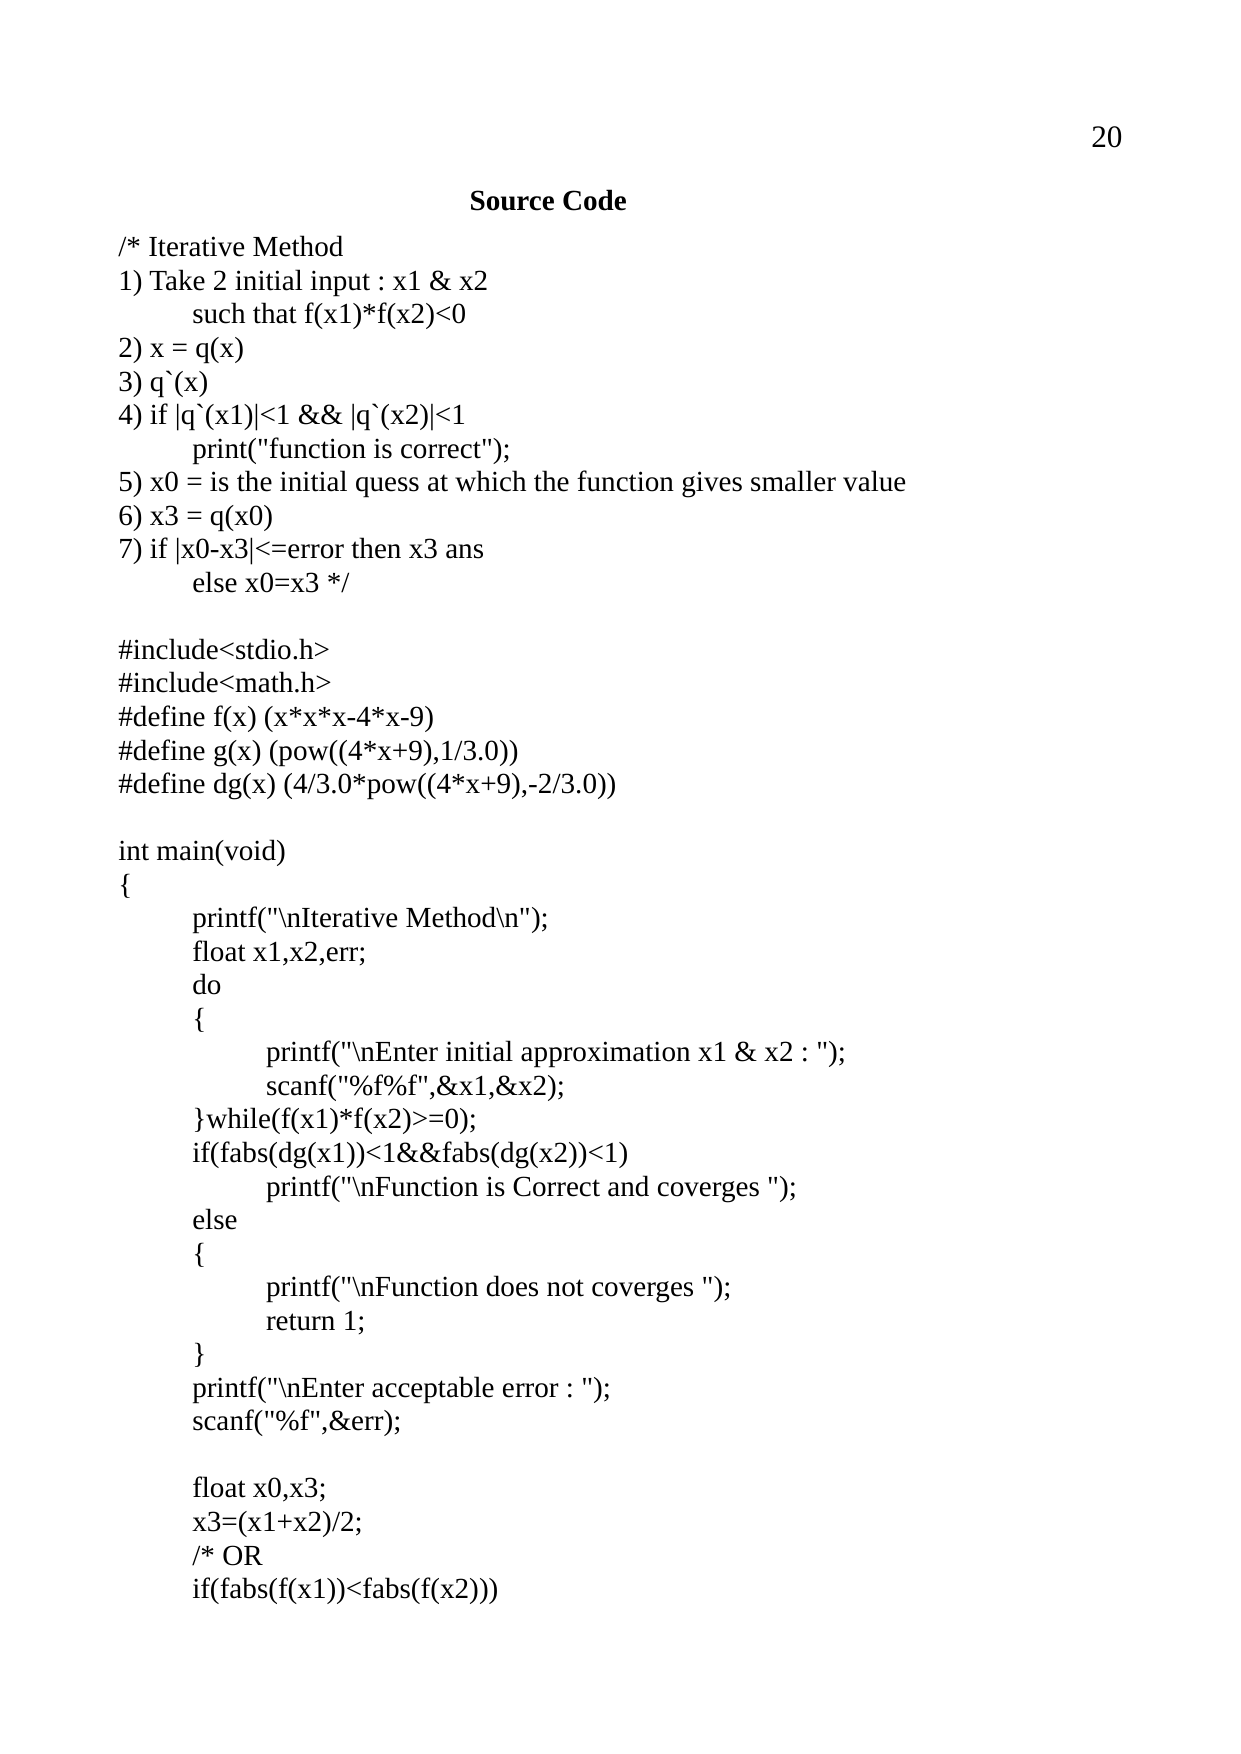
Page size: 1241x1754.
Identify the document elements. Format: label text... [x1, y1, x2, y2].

text #include<stdio.h> [118, 632, 1122, 666]
text 6) x3 = q(x0) [118, 498, 1122, 531]
text 3) q`(x) [118, 364, 1122, 397]
text printf("\nFunction does not coverges "); [118, 1269, 1122, 1303]
text else [118, 1202, 1122, 1236]
text x3=(x1+x2)/2; [118, 1504, 1122, 1538]
text { [118, 867, 1122, 900]
text print("function is correct"); [118, 431, 1122, 464]
text 4) if |q`(x1)|<1 && |q`(x2)|<1 [118, 397, 1122, 431]
text Source Code [118, 183, 978, 217]
text else x0=x3 */ [118, 565, 1122, 598]
text float x1,x2,err; [118, 934, 1122, 967]
text printf("\nEnter acceptable error : "); [118, 1370, 1122, 1403]
text } [118, 1336, 1122, 1370]
text printf("\nFunction is Correct and coverges "); [118, 1169, 1122, 1202]
text if(fabs(f(x1))<fabs(f(x2))) [118, 1571, 1122, 1605]
text printf("\nEnter initial approximation x1 & x2 : "); [118, 1034, 1122, 1068]
text 1) Take 2 initial input : x1 & x2 [118, 263, 1122, 297]
text /* OR [118, 1538, 1122, 1571]
text scanf("%f%f",&x1,&x2); [118, 1068, 1122, 1102]
text #define dg(x) (4/3.0*pow((4*x+9),-2/3.0)) [118, 766, 1122, 800]
text 5) x0 = is the initial quess at which the function gives smaller value [118, 464, 1122, 498]
text { [118, 1001, 1122, 1034]
text #define f(x) (x*x*x-4*x-9) [118, 699, 1122, 733]
text such that f(x1)*f(x2)<0 [118, 297, 1122, 330]
text scanf("%f",&err); [118, 1403, 1122, 1437]
text 7) if |x0-x3|<=error then x3 ans [118, 531, 1122, 565]
text { [118, 1236, 1122, 1269]
text 2) x = q(x) [118, 330, 1122, 364]
text /* Iterative Method [118, 229, 1122, 263]
text if(fabs(dg(x1))<1&&fabs(dg(x2))<1) [118, 1135, 1122, 1169]
text }while(f(x1)*f(x2)>=0); [118, 1102, 1122, 1135]
text printf("\nIterative Method\n"); [118, 900, 1122, 934]
text return 1; [118, 1303, 1122, 1336]
text #define g(x) (pow((4*x+9),1/3.0)) [118, 733, 1122, 766]
text do [118, 967, 1122, 1001]
text float x0,x3; [118, 1471, 1122, 1504]
text int main(void) [118, 833, 1122, 867]
text #include<math.h> [118, 666, 1122, 699]
